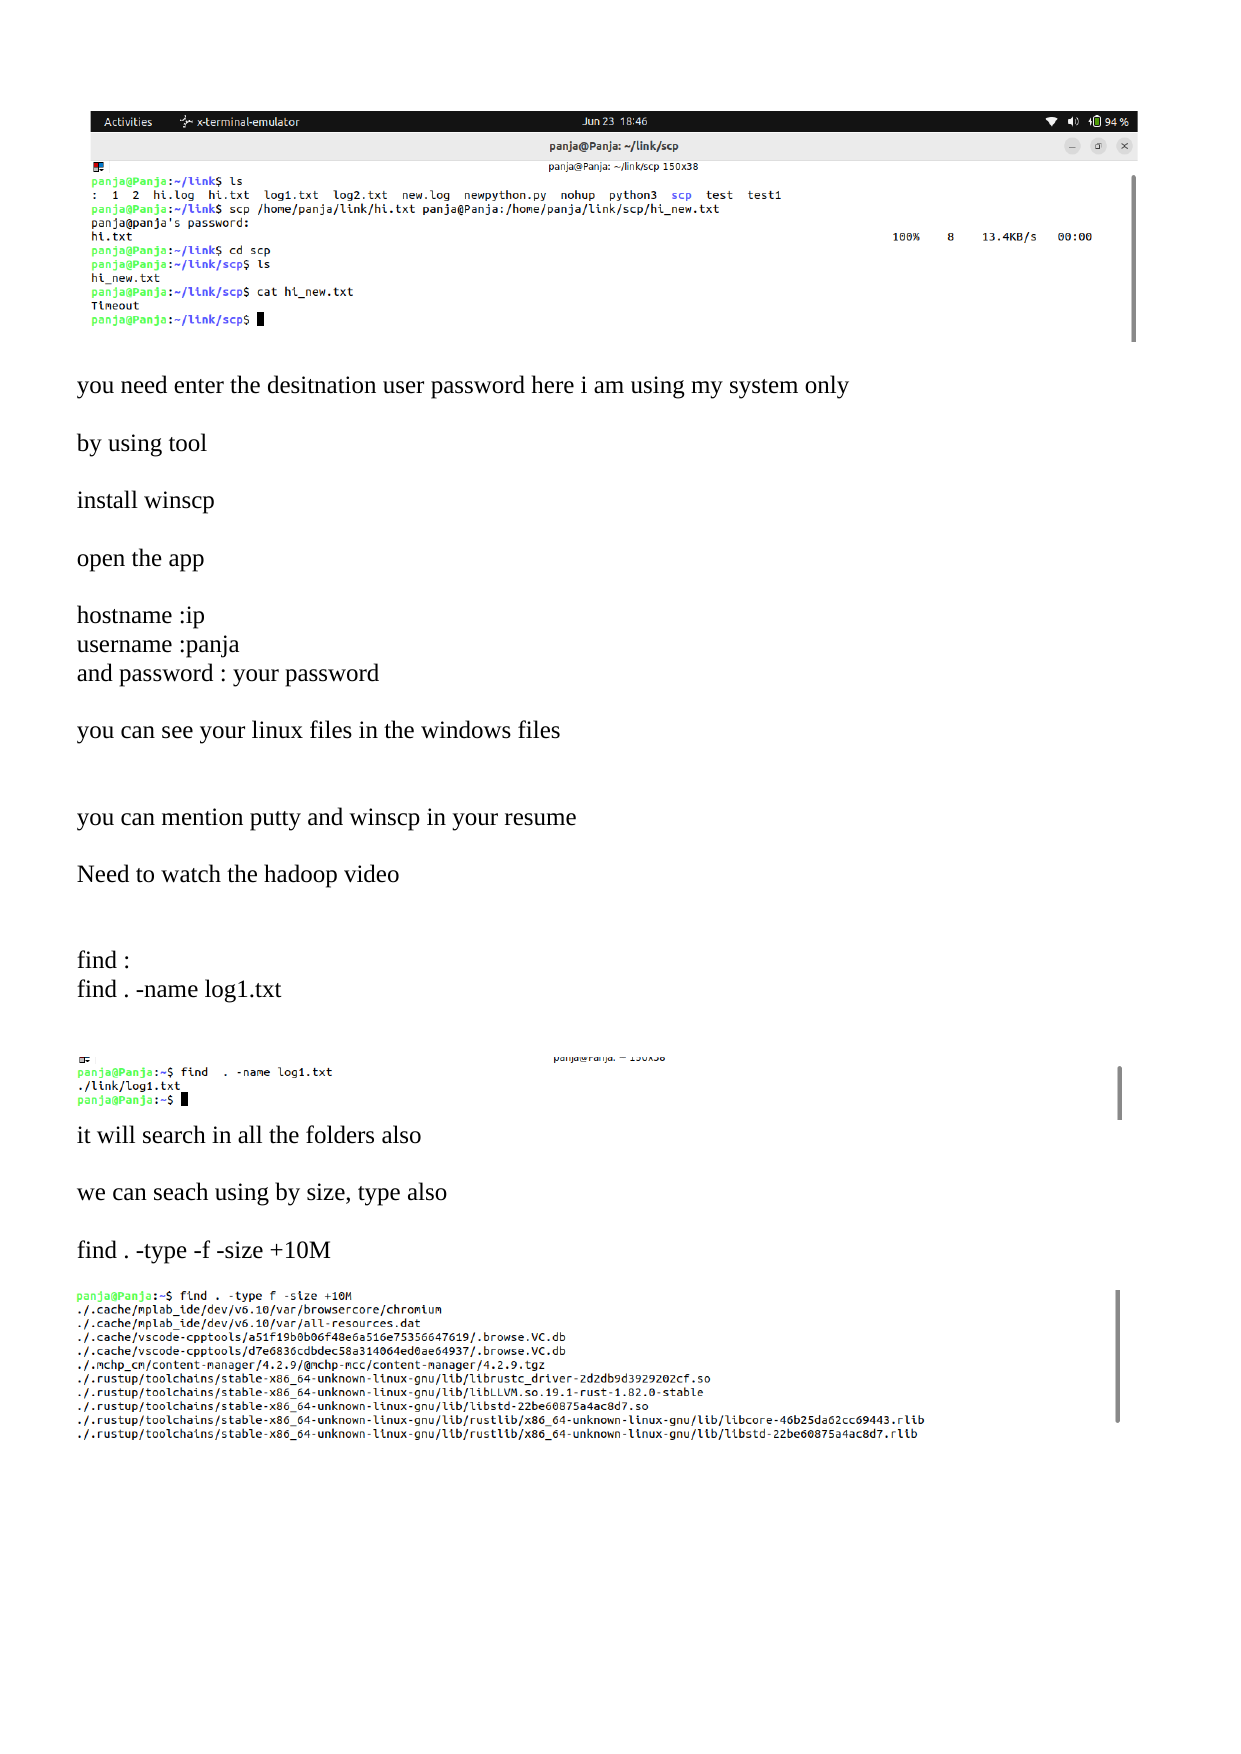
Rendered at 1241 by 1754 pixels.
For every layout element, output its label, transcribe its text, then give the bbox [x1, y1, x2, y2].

text we can seach using by size, type also [77, 1177, 1123, 1206]
text it will search in all the folders also [77, 1083, 1123, 1148]
text by using tool [77, 428, 1123, 457]
text you can mention putty and winscp in your resume [77, 802, 1123, 830]
text and password : your password [77, 658, 1123, 687]
text find . -type -f -size +10M [77, 1235, 1123, 1263]
text [77, 1032, 1123, 1057]
text username :panja [77, 629, 1123, 658]
text open the app [77, 543, 1123, 572]
text Need to watch the hadoop video [77, 859, 1123, 888]
text install winscp [77, 485, 1123, 514]
text hostname :ip [77, 600, 1123, 629]
text find : [77, 945, 1123, 974]
text you need enter the desitnation user password here i am using my system only [77, 370, 1123, 399]
text you can see your linux files in the windows files [77, 715, 1123, 744]
picture [90, 111, 1138, 342]
text find . -name log1.txt [77, 974, 1123, 1003]
picture [75, 1290, 1122, 1442]
picture [76, 1057, 1124, 1083]
